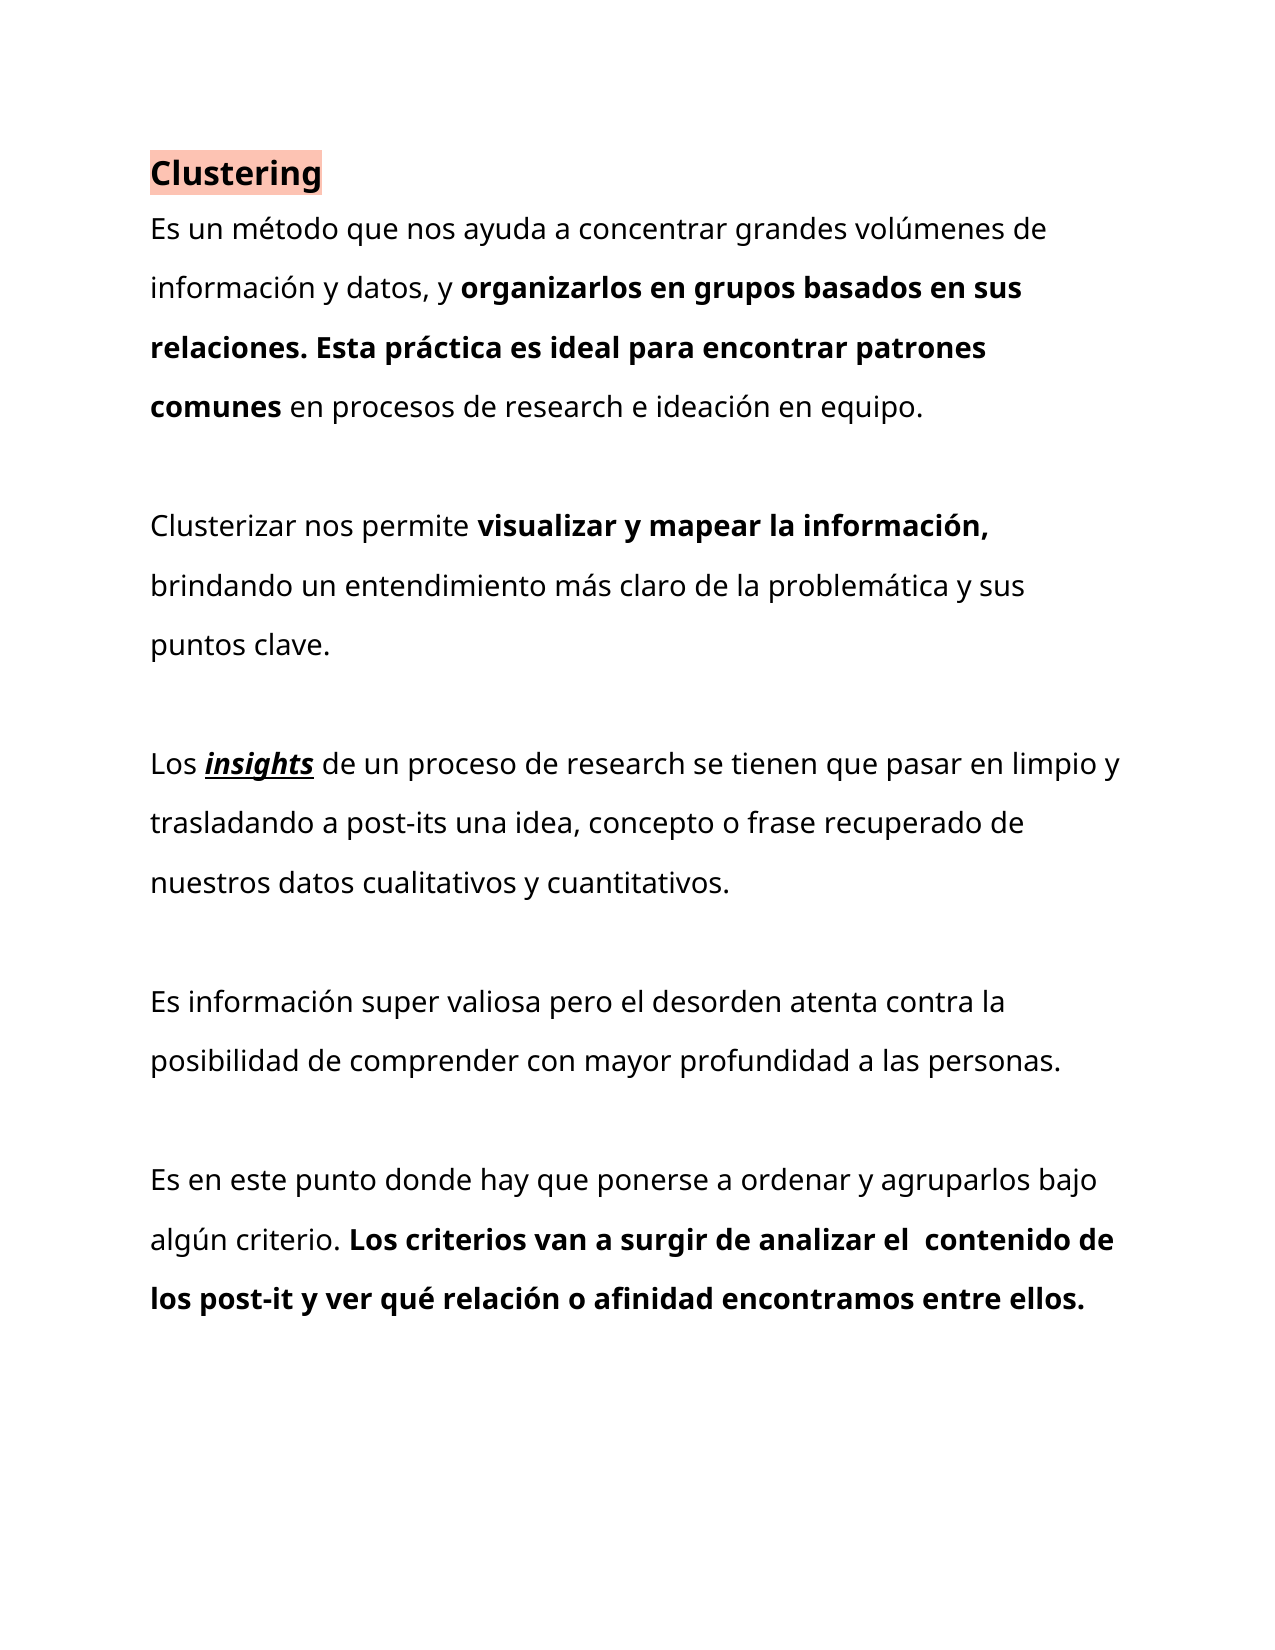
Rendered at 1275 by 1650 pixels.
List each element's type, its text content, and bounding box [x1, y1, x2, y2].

subtitle Clustering [322, 150, 1125, 195]
text Los insights de un proceso de research se tienen que pasar en limpio y trasladando a post-its una idea, concepto o frase recuperado de nuestros datos cualitativos y cuantitativos. [150, 743, 1125, 902]
text Es un método que nos ayuda a concentrar grandes volúmenes de información y datos, y organizarlos en grupos basados en sus relaciones. Esta práctica es ideal para encontrar patrones comunes en procesos de research e ideación en equipo. [150, 208, 1125, 426]
text Clusterizar nos permite visualizar y mapear la información, brindando un entendimiento más claro de la problemática y sus puntos clave. [150, 505, 1125, 664]
text Es en este punto donde hay que ponerse a ordenar y agruparlos bajo algún criterio. Los criterios van a surgir de analizar el contenido de los post-it y ver qué relación o afinidad encontramos entre ellos. [150, 1159, 1125, 1318]
text Es información super valiosa pero el desorden atenta contra la posibilidad de comprender con mayor profundidad a las personas. [150, 981, 1125, 1080]
